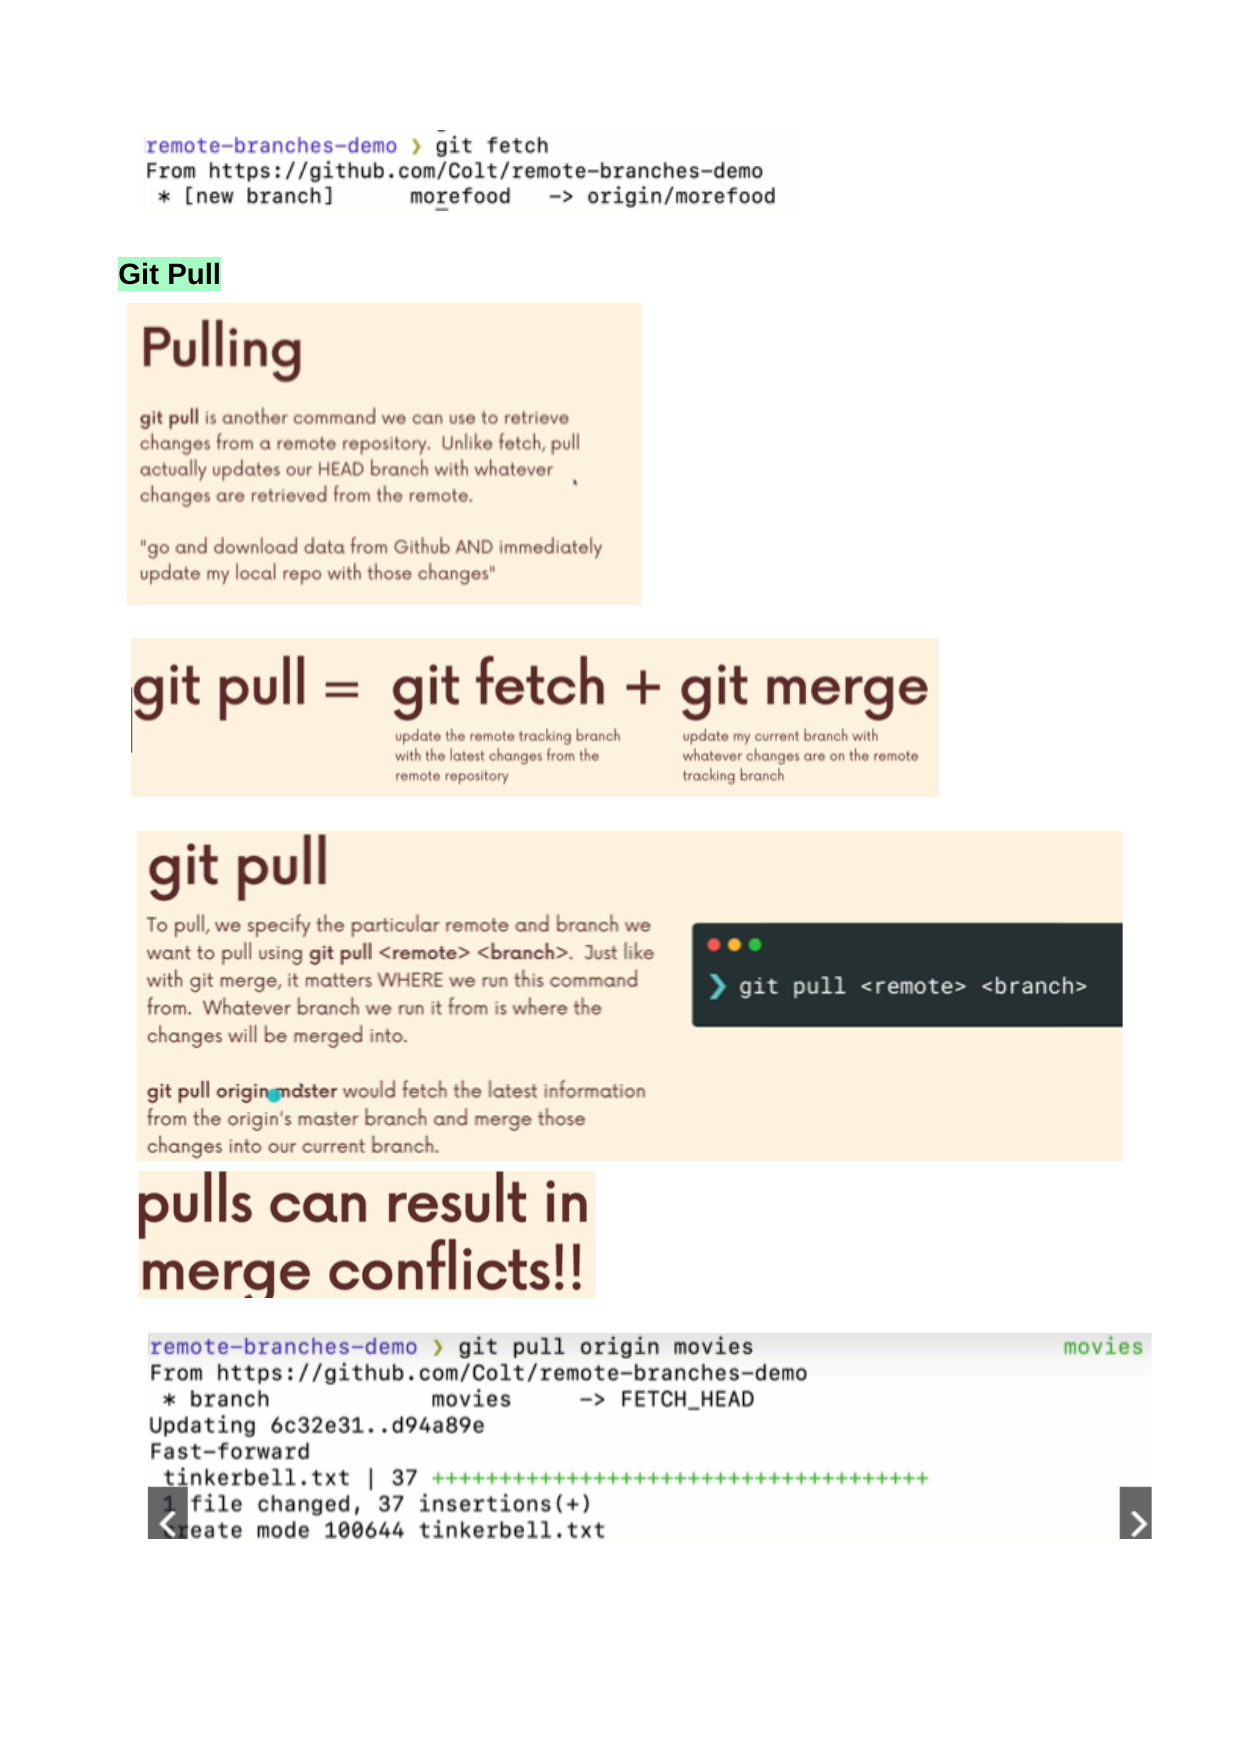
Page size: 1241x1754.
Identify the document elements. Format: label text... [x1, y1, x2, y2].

picture [127, 303, 642, 605]
picture [136, 831, 1123, 1161]
subtitle Git Pull [221, 257, 1122, 291]
picture [143, 130, 797, 211]
picture [131, 638, 940, 797]
picture [138, 1171, 596, 1298]
picture [147, 1333, 1152, 1539]
